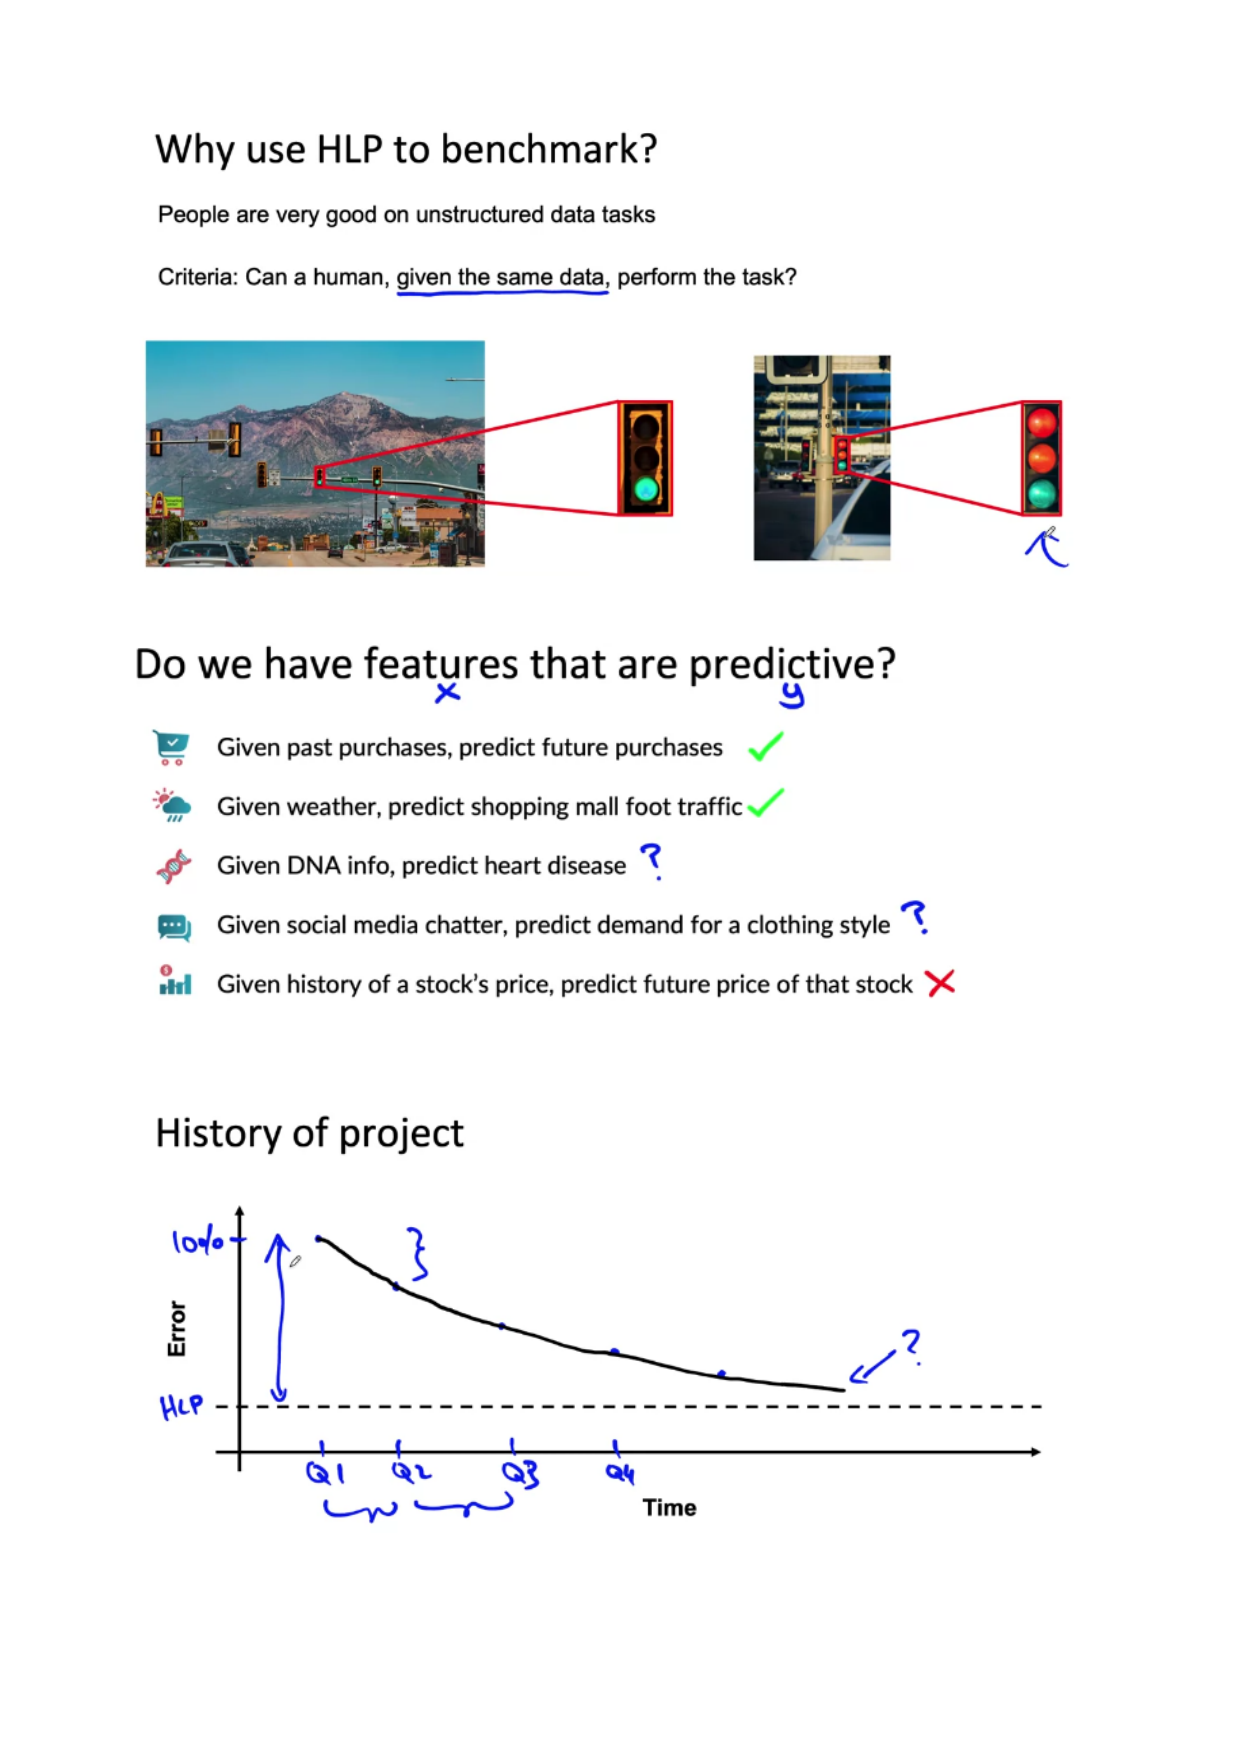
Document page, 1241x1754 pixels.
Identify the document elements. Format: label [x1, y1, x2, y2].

picture [118, 118, 1123, 577]
picture [118, 628, 1123, 1024]
picture [118, 1095, 1123, 1533]
